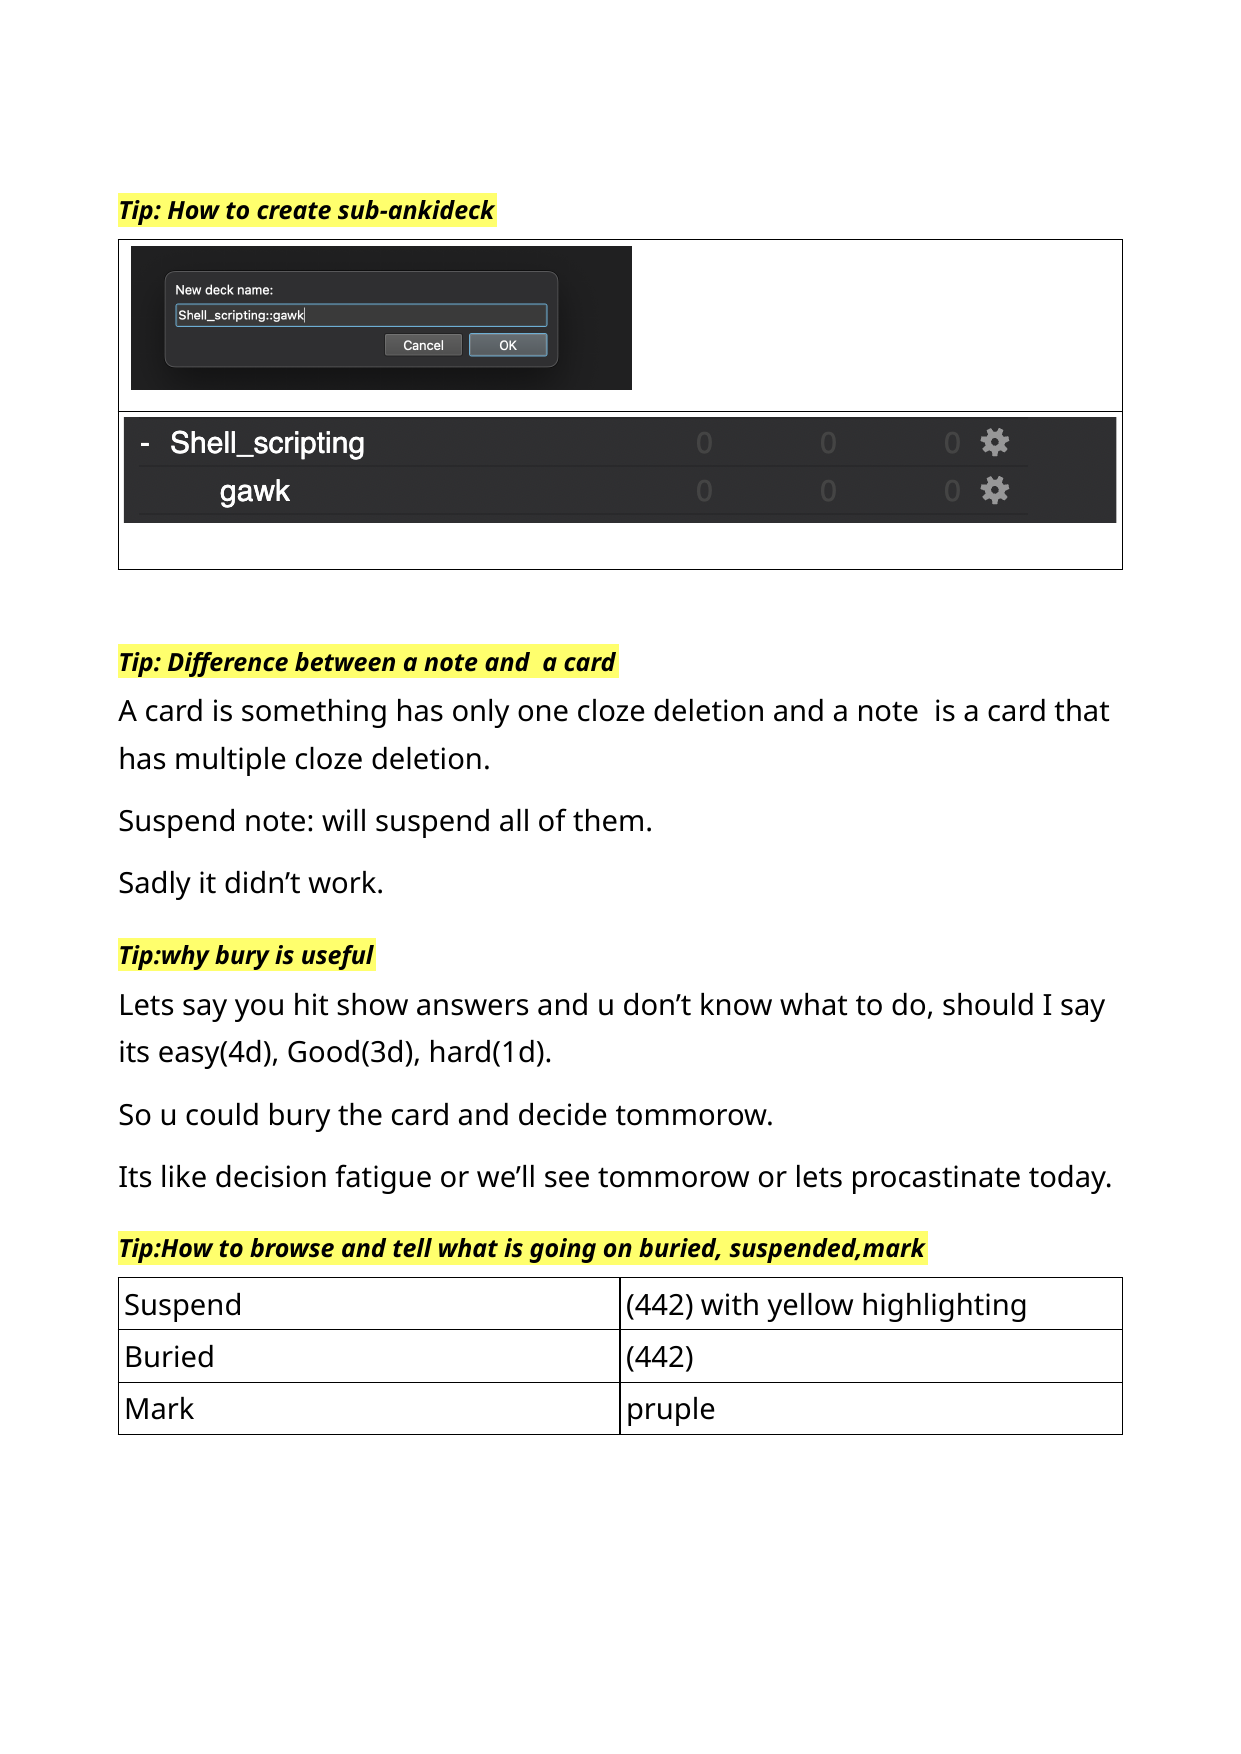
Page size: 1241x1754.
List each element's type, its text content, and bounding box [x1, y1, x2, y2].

table_cell Buried [119, 1330, 619, 1382]
text So u could bury the card and decide tommorow. [118, 1094, 1122, 1133]
text Lets say you hit show answers and u don’t know what to do, should I say its easy(4d), Good(3d), hard(1d). [118, 984, 1122, 1071]
text Sadly it didn’t work. [118, 863, 1122, 902]
subtitle Tip: Difference between a note and a card [619, 644, 1122, 678]
table_cell Mark [119, 1383, 619, 1434]
picture [123, 417, 1117, 523]
text A card is something has only one cloze deletion and a note is a card that has multiple cloze deletion. [118, 691, 1122, 778]
table_cell pruple [621, 1383, 1122, 1434]
subtitle Tip: How to create sub-ankideck [497, 193, 1122, 227]
picture [131, 246, 632, 390]
table_header (442) with yellow highlighting [621, 1278, 1122, 1329]
text Suspend note: will suspend all of them. [118, 801, 1122, 840]
table_header [119, 240, 1122, 411]
table_cell (442) [621, 1330, 1122, 1382]
table_cell [119, 412, 1122, 568]
subtitle Tip:why bury is useful [118, 937, 1122, 971]
subtitle Tip:How to browse and tell what is going on buried, suspended,mark [928, 1231, 1122, 1265]
table_header Suspend [119, 1278, 619, 1329]
text Its like decision fatigue or we’ll see tommorow or lets procastinate today. [118, 1156, 1122, 1196]
